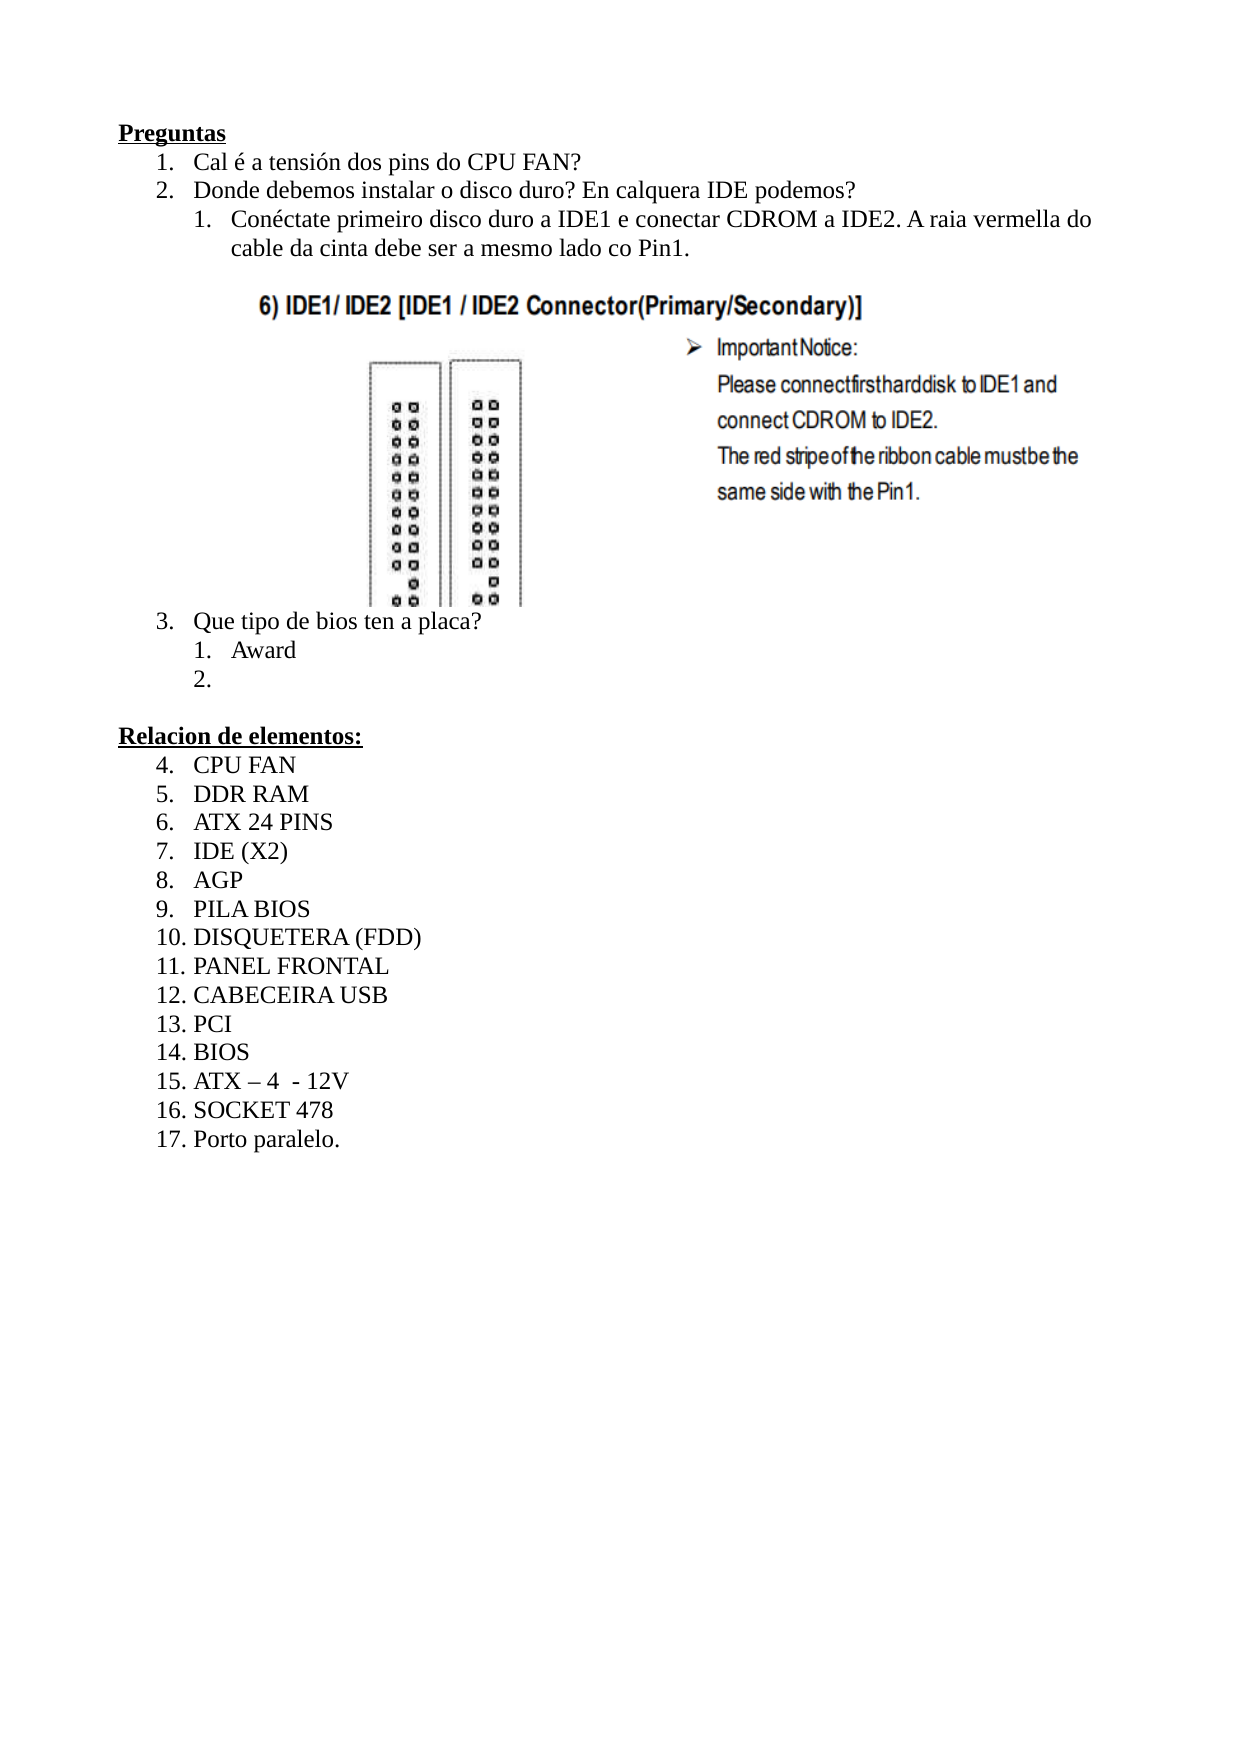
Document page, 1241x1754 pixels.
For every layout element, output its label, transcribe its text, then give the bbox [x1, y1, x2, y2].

list DDR RAM [156, 779, 1122, 807]
list CPU FAN [156, 750, 1122, 779]
list PCI [156, 1009, 1122, 1037]
list SOCKET 478 [156, 1095, 1122, 1124]
text Preguntas [118, 118, 1122, 147]
list Award [193, 635, 1122, 664]
list ATX 24 PINS [156, 807, 1122, 836]
list AGP [156, 865, 1122, 894]
picture [237, 261, 1167, 607]
list Donde debemos instalar o disco duro? En calquera IDE podemos? [156, 176, 1122, 204]
text Relacion de elementos: [118, 721, 1122, 750]
list DISQUETERA (FDD) [156, 922, 1122, 951]
list IDE (X2) [156, 836, 1122, 865]
list PANEL FRONTAL [156, 951, 1122, 980]
list CABECEIRA USB [156, 980, 1122, 1009]
list BIOS [156, 1037, 1122, 1066]
list PILA BIOS [156, 894, 1122, 922]
list ATX – 4 - 12V [156, 1066, 1122, 1095]
list Que tipo de bios ten a placa? [156, 262, 1122, 635]
list Conéctate primeiro disco duro a IDE1 e conectar CDROM a IDE2. A raia vermella do cable da cinta debe ser a mesmo lado co Pin1. [193, 204, 1122, 262]
list Cal é a tensión dos pins do CPU FAN? [156, 147, 1122, 176]
list Porto paralelo. [156, 1124, 1122, 1152]
